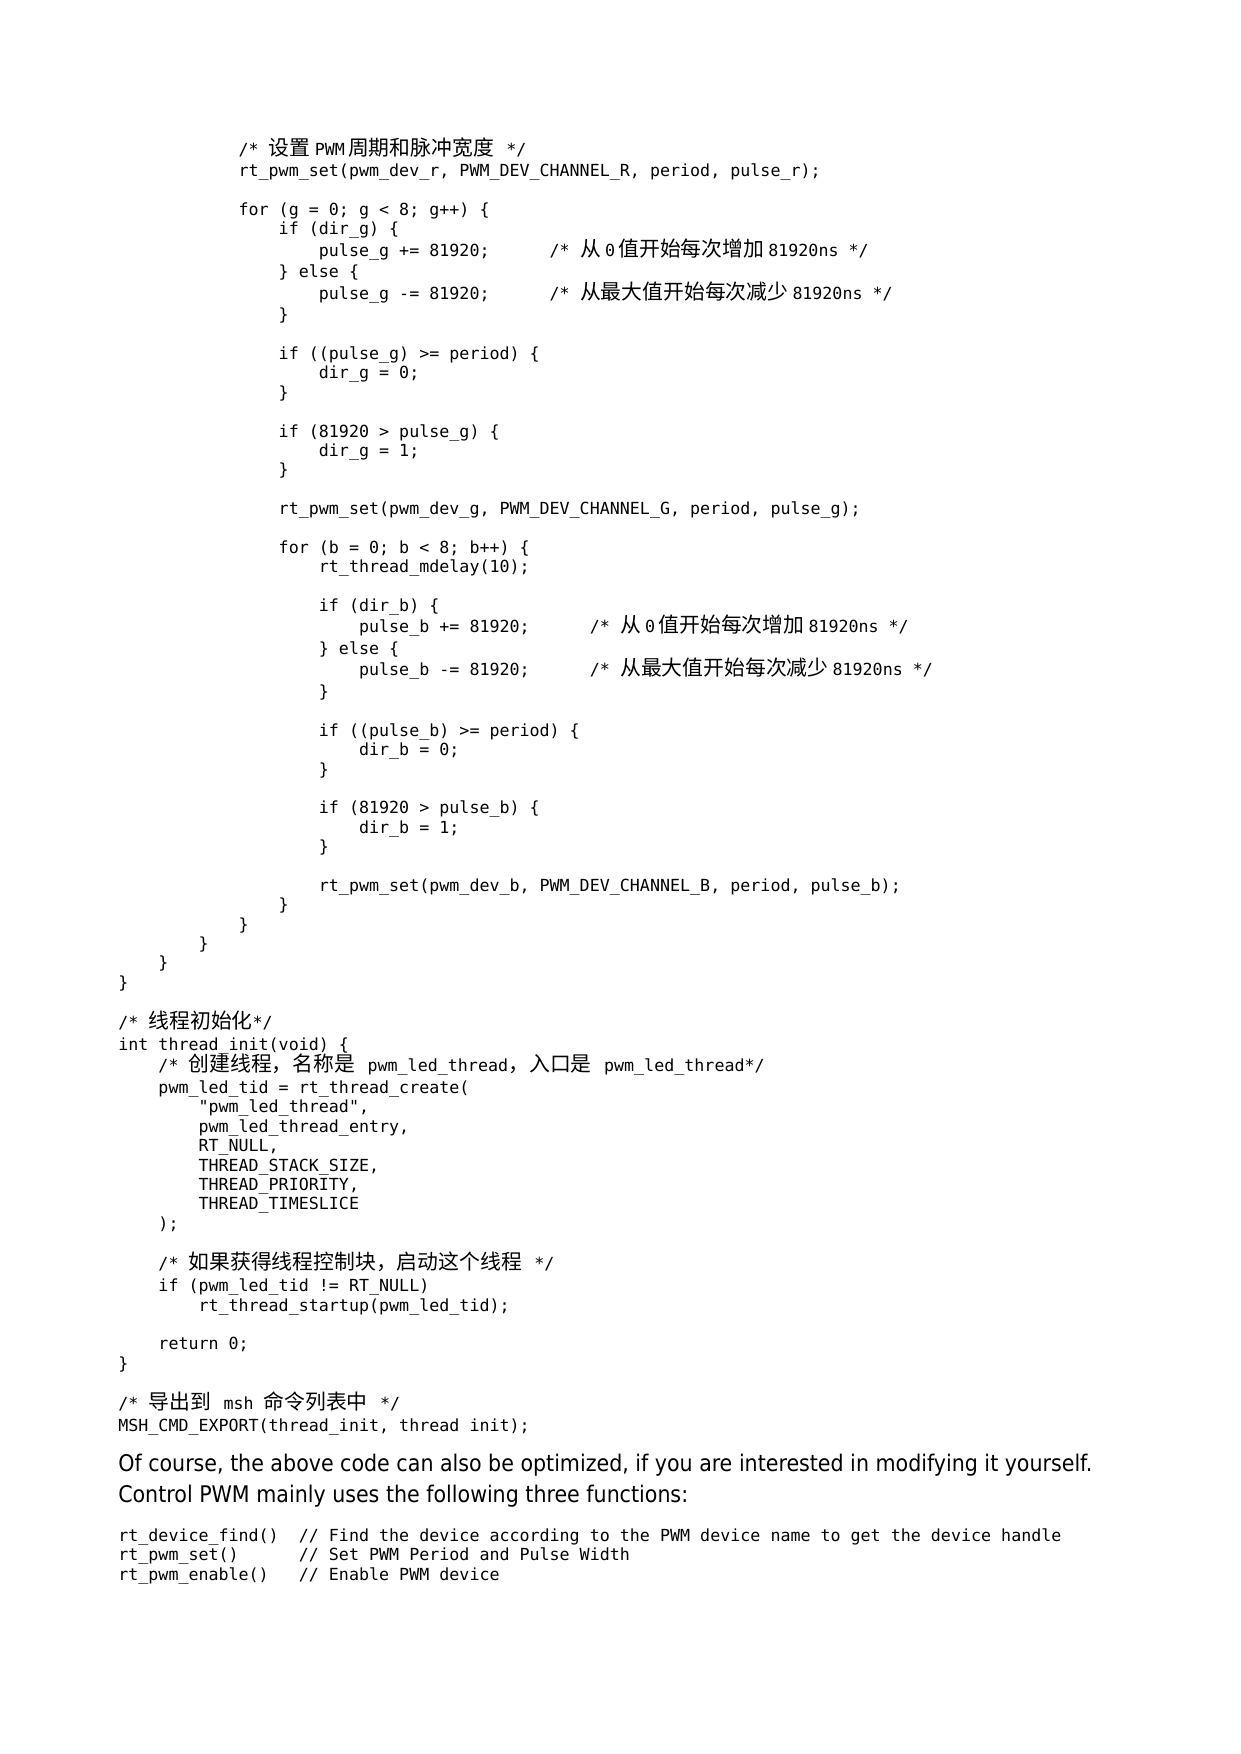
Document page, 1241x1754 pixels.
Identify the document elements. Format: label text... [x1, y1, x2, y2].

text pwm_led_thread_entry, [118, 1117, 1122, 1136]
text rt_thread_startup(pwm_led_tid); [118, 1295, 1122, 1315]
text for (b = 0; b < 8; b++) { [118, 538, 1122, 557]
text pwm_led_tid = rt_thread_create( [118, 1078, 1122, 1097]
text } [118, 973, 1122, 992]
text } else { [118, 262, 1122, 282]
text if (dir_b) { [118, 596, 1122, 615]
text } [118, 895, 1122, 914]
text for (g = 0; g < 8; g++) { [118, 200, 1122, 219]
text } [118, 305, 1122, 325]
text /* 线程初始化*/ [118, 1011, 1122, 1035]
text if (81920 > pulse_b) { [118, 798, 1122, 818]
text pulse_g += 81920; /* 从0值开始每次增加81920ns */ [118, 239, 1122, 262]
text MSH_CMD_EXPORT(thread_init, thread init); [118, 1416, 1122, 1435]
text /* 设置PWM周期和脉冲宽度 */ [118, 137, 1122, 161]
text } [118, 759, 1122, 779]
text rt_pwm_set() // Set PWM Period and Pulse Width [118, 1545, 1122, 1565]
text } else { [118, 639, 1122, 658]
text if (dir_g) { [118, 219, 1122, 239]
text } [118, 383, 1122, 402]
text rt_pwm_set(pwm_dev_b, PWM_DEV_CHANNEL_B, period, pulse_b); [118, 876, 1122, 895]
text rt_pwm_set(pwm_dev_g, PWM_DEV_CHANNEL_G, period, pulse_g); [118, 499, 1122, 518]
text if (pwm_led_tid != RT_NULL) [118, 1276, 1122, 1295]
text if ((pulse_b) >= period) { [118, 721, 1122, 740]
text } [118, 934, 1122, 953]
text rt_pwm_set(pwm_dev_r, PWM_DEV_CHANNEL_R, period, pulse_r); [118, 161, 1122, 181]
text THREAD_PRIORITY, [118, 1175, 1122, 1194]
text if ((pulse_g) >= period) { [118, 344, 1122, 363]
text dir_g = 1; [118, 441, 1122, 460]
text rt_thread_mdelay(10); [118, 557, 1122, 577]
text dir_g = 0; [118, 363, 1122, 383]
text Of course, the above code can also be optimized, if you are interested in modifying it yourself. Control PWM mainly uses the following three functions: [118, 1450, 1122, 1507]
text int thread_init(void) { [118, 1035, 1122, 1054]
text /* 创建线程，名称是 pwm_led_thread，入口是 pwm_led_thread*/ [118, 1054, 1122, 1078]
text dir_b = 0; [118, 740, 1122, 759]
text pulse_g -= 81920; /* 从最大值开始每次减少81920ns */ [118, 282, 1122, 305]
text pulse_b += 81920; /* 从0值开始每次增加81920ns */ [118, 615, 1122, 639]
text } [118, 460, 1122, 480]
text } [118, 682, 1122, 701]
text ); [118, 1214, 1122, 1233]
text rt_pwm_enable() // Enable PWM device [118, 1565, 1122, 1584]
text } [118, 953, 1122, 973]
text /* 如果获得线程控制块，启动这个线程 */ [118, 1252, 1122, 1276]
text } [118, 837, 1122, 856]
text if (81920 > pulse_g) { [118, 422, 1122, 441]
text rt_device_find() // Find the device according to the PWM device name to get the device handle [118, 1526, 1122, 1545]
text pulse_b -= 81920; /* 从最大值开始每次减少81920ns */ [118, 658, 1122, 682]
text dir_b = 1; [118, 818, 1122, 837]
text } [118, 914, 1122, 934]
text /* 导出到 msh 命令列表中 */ [118, 1392, 1122, 1416]
text RT_NULL, [118, 1136, 1122, 1156]
text return 0; [118, 1334, 1122, 1353]
text THREAD_STACK_SIZE, [118, 1156, 1122, 1175]
text THREAD_TIMESLICE [118, 1194, 1122, 1214]
text "pwm_led_thread", [118, 1097, 1122, 1117]
text } [118, 1353, 1122, 1373]
